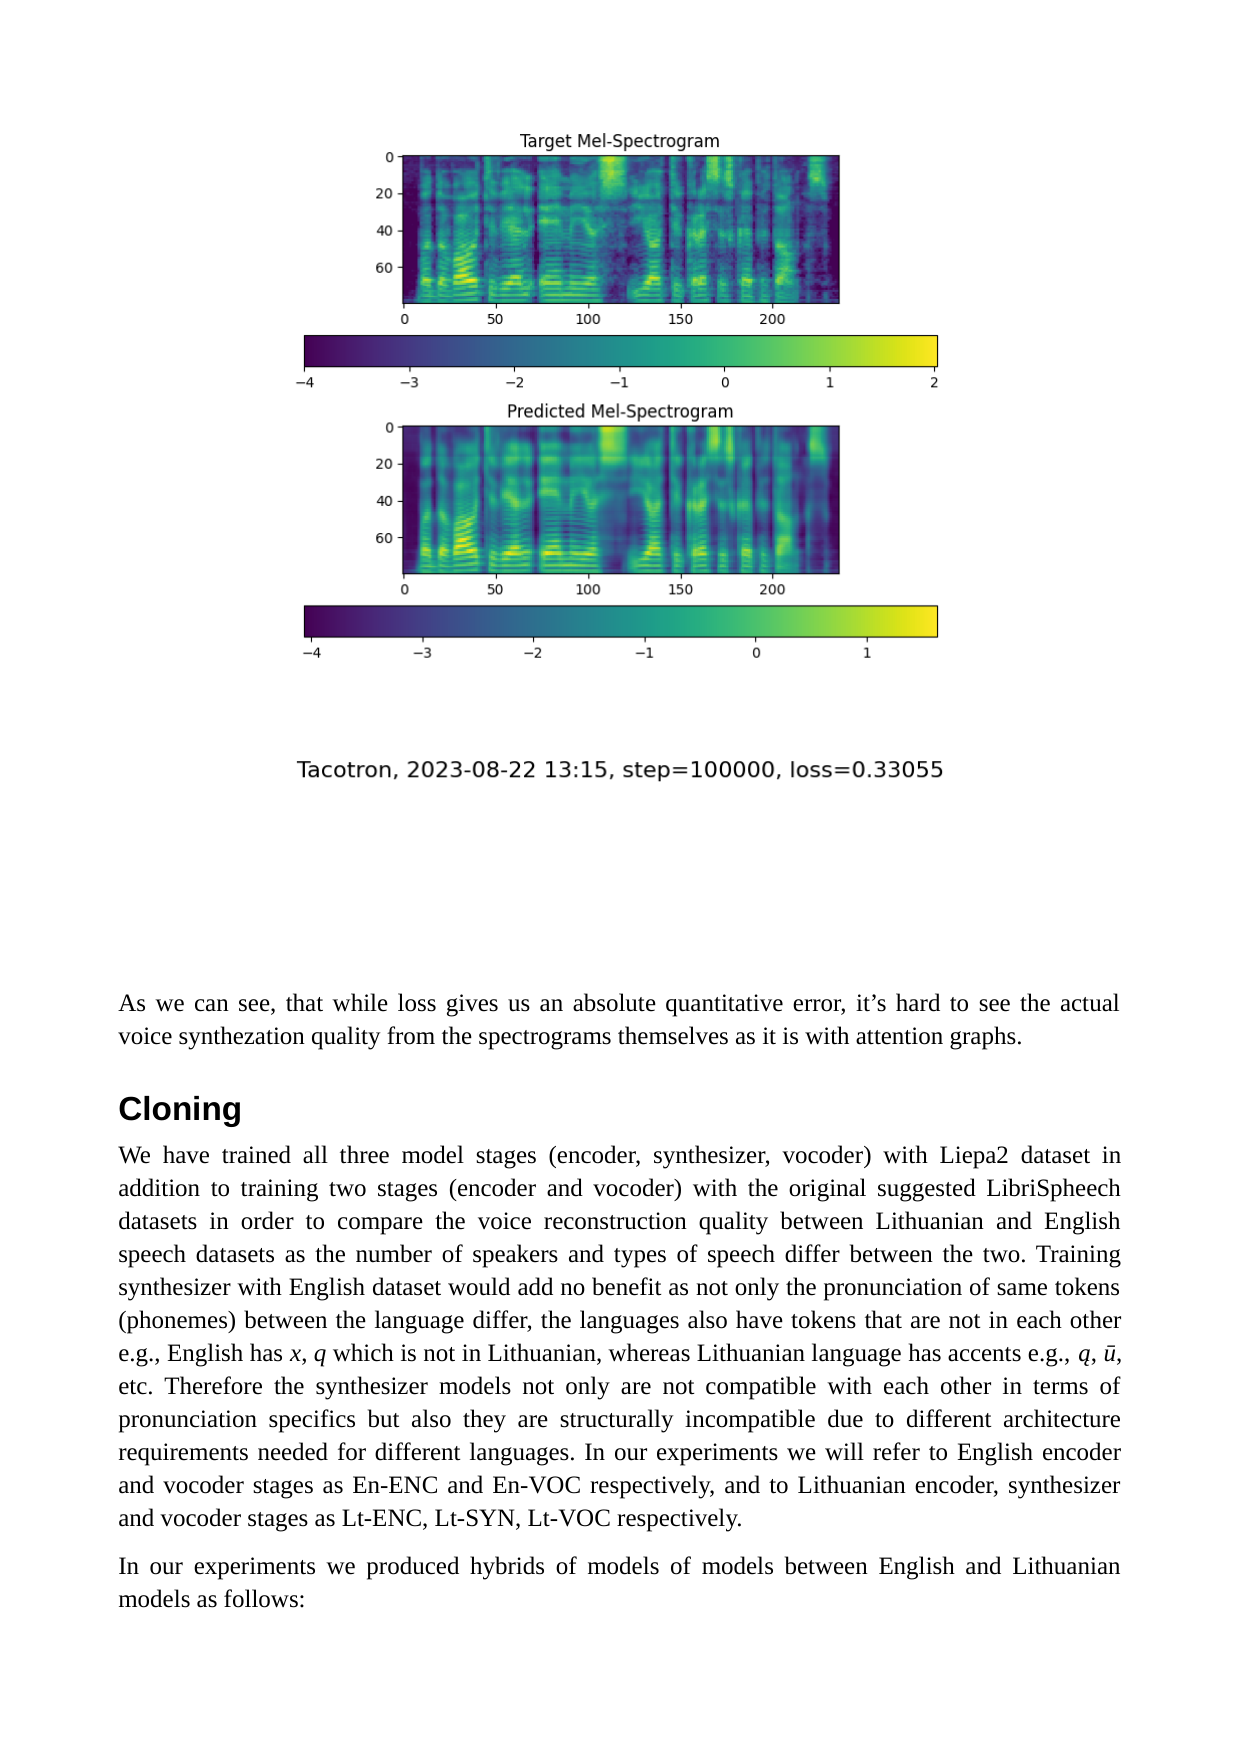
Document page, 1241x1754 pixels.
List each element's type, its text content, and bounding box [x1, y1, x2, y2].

text As we can see, that while loss gives us an absolute quantitative error, it’s hard to see the actual voice synthezation quality from the spectrograms themselves as it is with attention graphs. [118, 988, 1122, 1049]
picture [118, 118, 1123, 922]
text We have trained all three model stages (encoder, synthesizer, vocoder) with Liepa2 dataset in addition to training two stages (encoder and vocoder) with the original suggested LibriSpheech datasets in order to compare the voice reconstruction quality between Lithuanian and English speech datasets as the number of speakers and types of speech differ between the two. Training synthesizer with English dataset would add no benefit as not only the pronunciation of same tokens (phonemes) between the language differ, the languages also have tokens that are not in each other e.g., English has x, q which is not in Lithuanian, whereas Lithuanian language has accents e.g., ą, ū, etc. Therefore the synthesizer models not only are not compatible with each other in terms of pronunciation specifics but also they are structurally incompatible due to different architecture requirements needed for different languages. In our experiments we will refer to English encoder and vocoder stages as En-ENC and En-VOC respectively, and to Lithuanian encoder, synthesizer and vocoder stages as Lt-ENC, Lt-SYN, Lt-VOC respectively. [118, 1140, 1122, 1532]
text In our experiments we produced hybrids of models of models between English and Lithuanian models as follows: [118, 1551, 1122, 1613]
subtitle Cloning [118, 1089, 1122, 1128]
